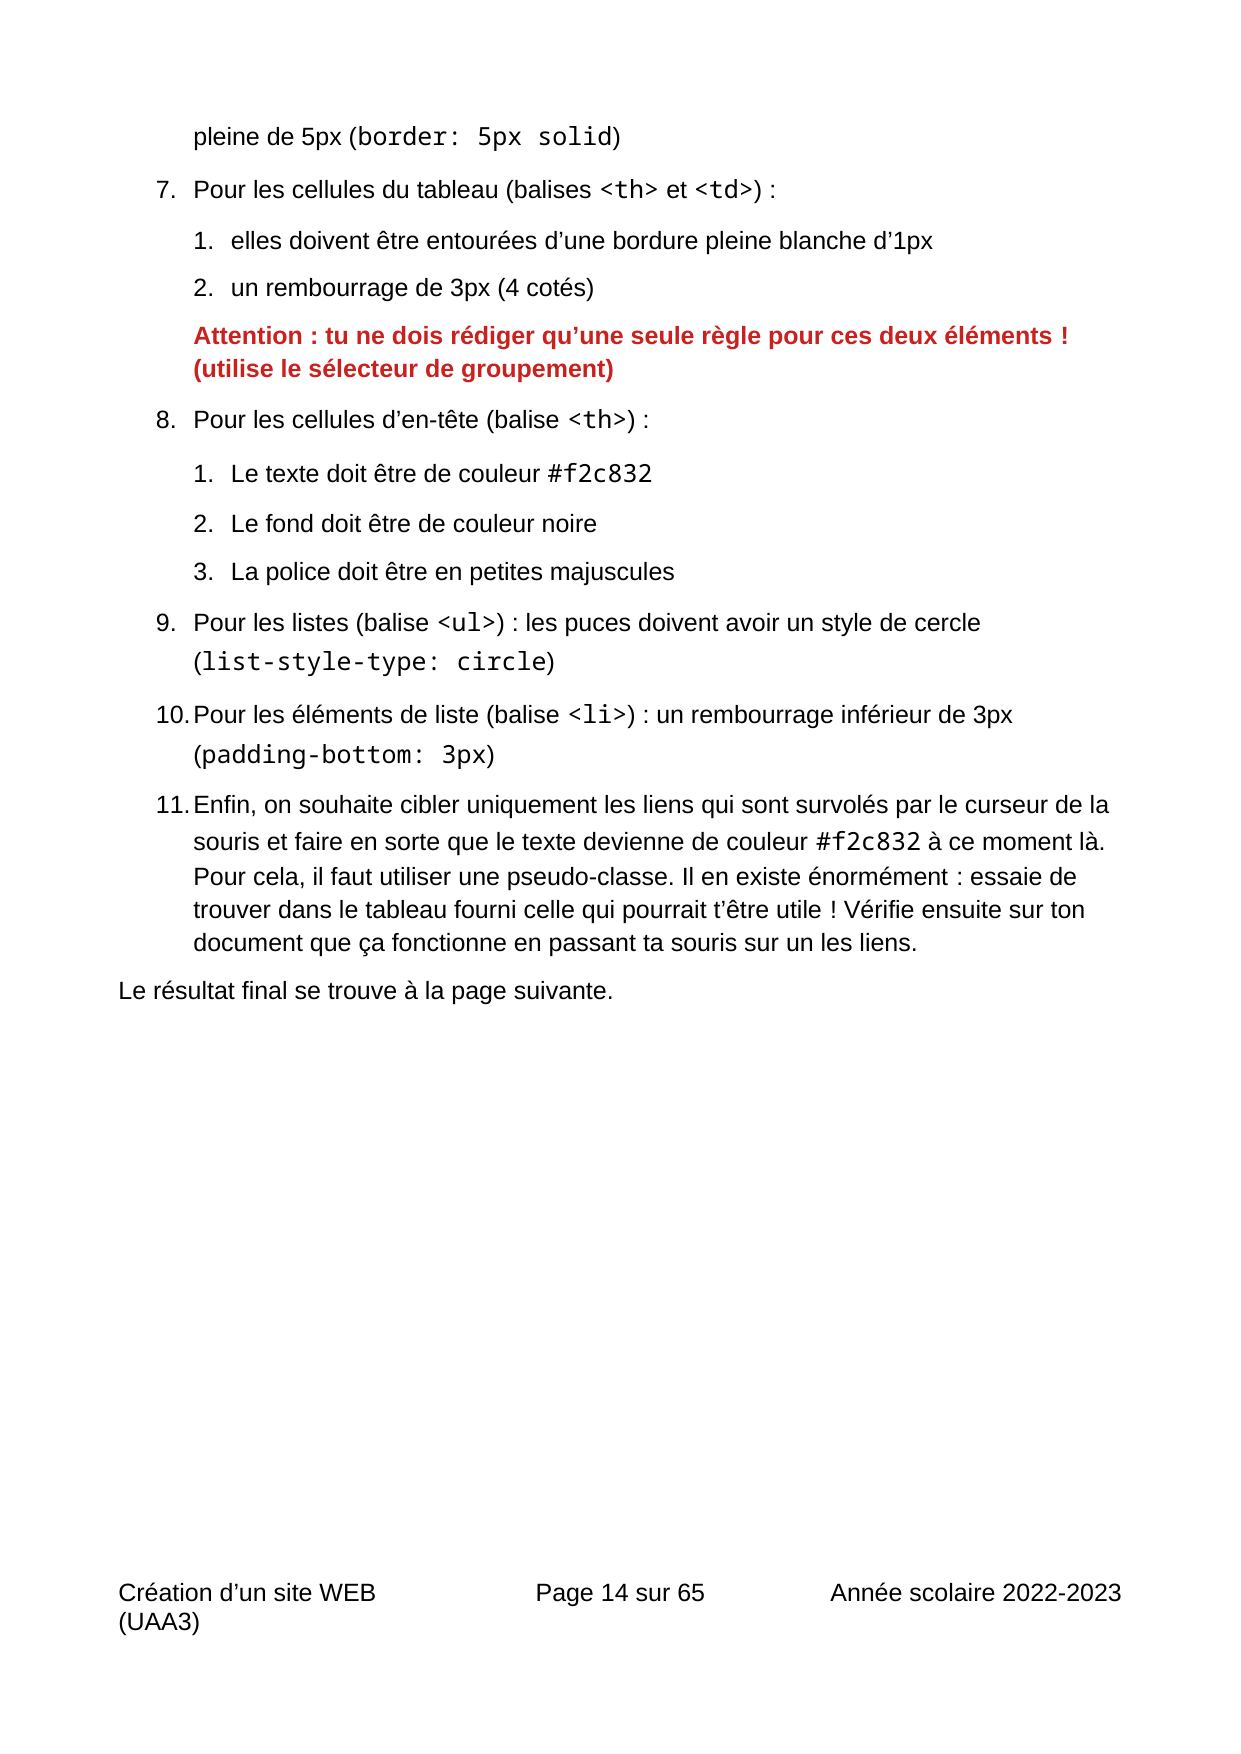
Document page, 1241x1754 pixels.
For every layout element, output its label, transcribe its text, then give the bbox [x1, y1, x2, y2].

list Attention : tu ne dois rédiger qu’une seule règle pour ces deux éléments ! (utilise le sélecteur de groupement) [156, 321, 1122, 383]
list elles doivent être entourées d’une bordure pleine blanche d’1px [193, 226, 1122, 254]
list pleine de 5px (border: 5px solid) [156, 118, 1122, 152]
text Le résultat final se trouve à la page suivante. [118, 976, 1122, 1004]
list Enfin, on souhaite cibler uniquement les liens qui sont survolés par le curseur de la souris et faire en sorte que le texte devienne de couleur #f2c832 à ce moment là. Pour cela, il faut utiliser une pseudo-classe. Il en existe énormément : essaie de trouver dans le tableau fourni celle qui pourrait t’être utile ! Vérifie ensuite sur ton document que ça fonctionne en passant ta souris sur un les liens. [156, 790, 1122, 957]
list un rembourrage de 3px (4 cotés) [193, 273, 1122, 302]
list Pour les éléments de liste (balise <li>) : un rembourrage inférieur de 3px (padding-bottom: 3px) [156, 697, 1122, 770]
list La police doit être en petites majuscules [193, 557, 1122, 585]
list Pour les cellules d’en-tête (balise <th>) : [156, 401, 1122, 436]
list Le texte doit être de couleur #f2c832 [193, 455, 1122, 489]
list Le fond doit être de couleur noire [193, 509, 1122, 538]
list Pour les listes (balise <ul>) : les puces doivent avoir un style de cercle (list-style-type: circle) [156, 604, 1122, 677]
list Pour les cellules du tableau (balises <th> et <td>) : [156, 172, 1122, 206]
